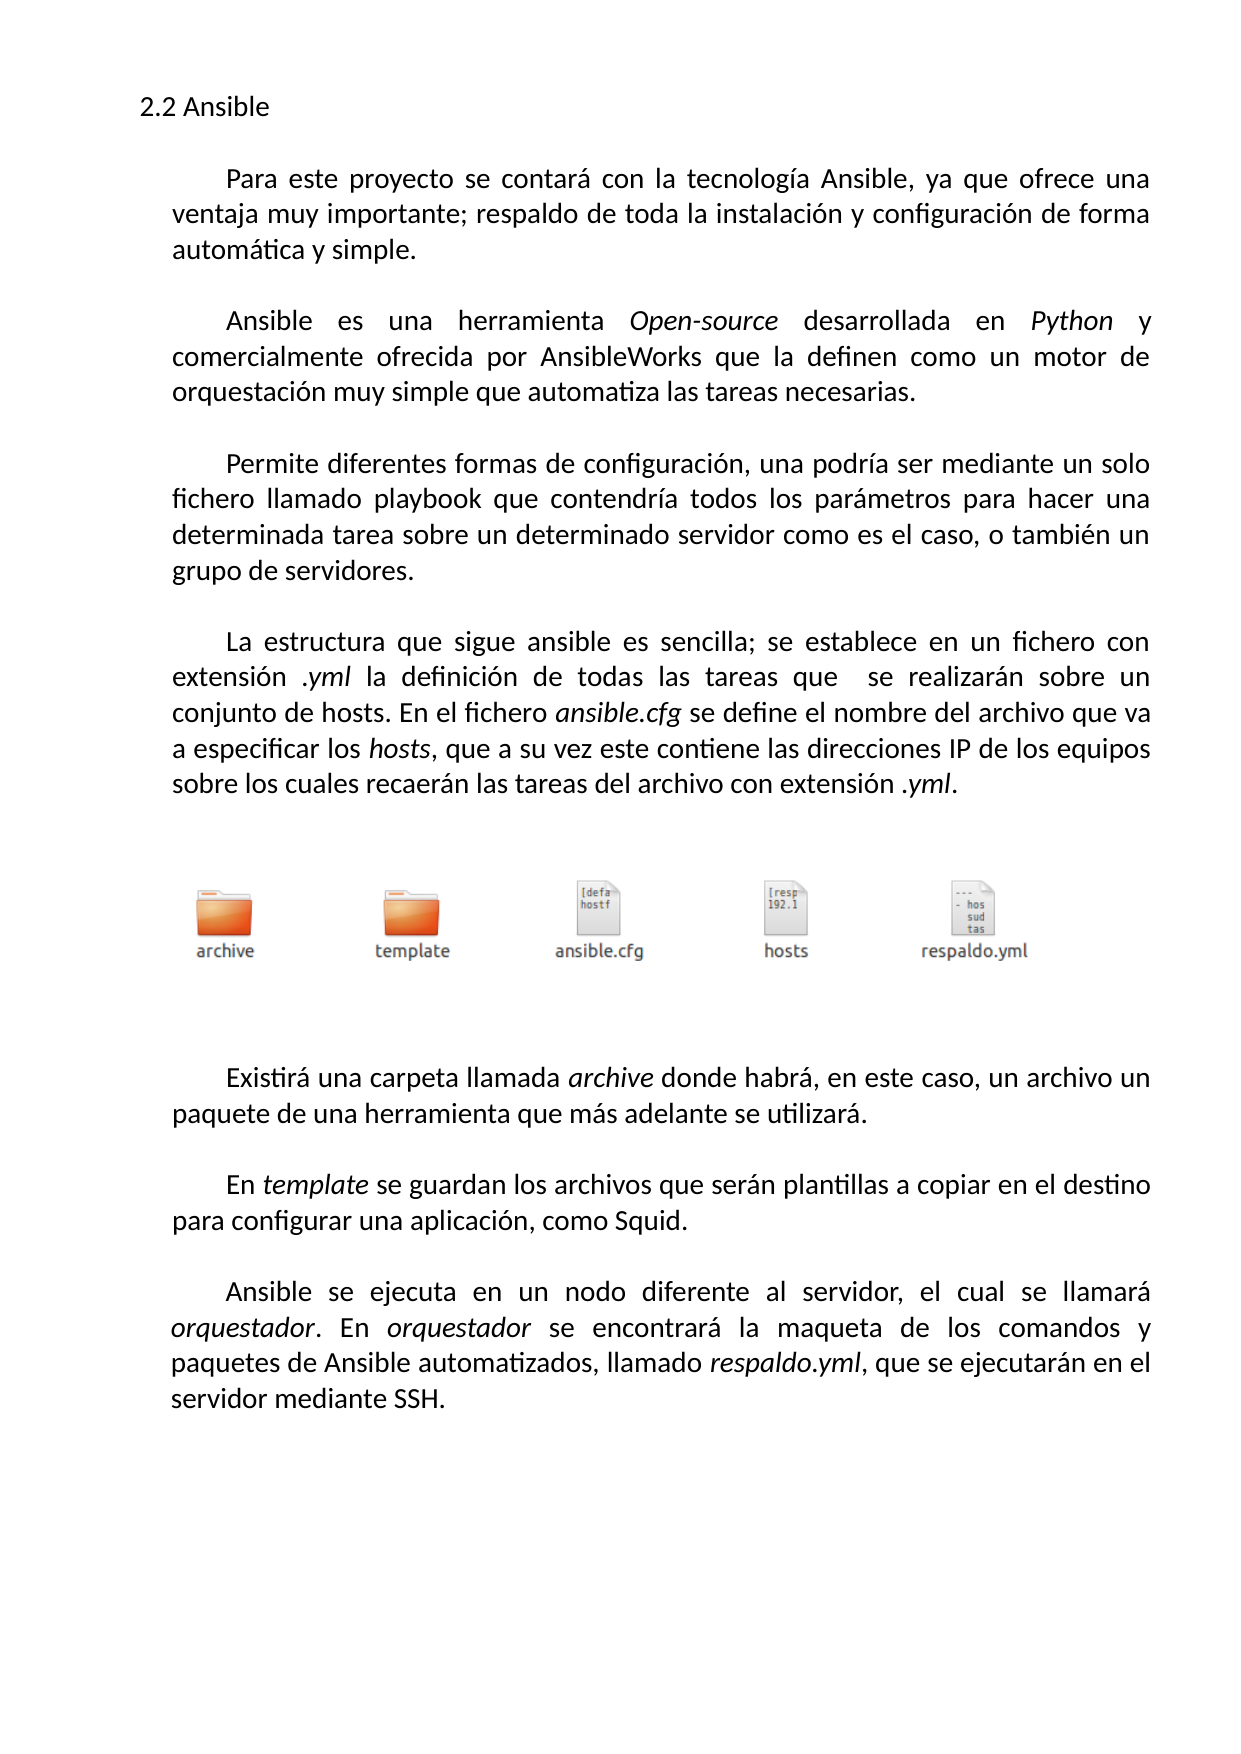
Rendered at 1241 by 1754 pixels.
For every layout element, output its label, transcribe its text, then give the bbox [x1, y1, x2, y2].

text Para este proyecto se contará con la tecnología Ansible, ya que ofrece una ventaja muy importante; respaldo de toda la instalación y configuración de forma automática y simple. [172, 160, 1152, 267]
text En template se guardan los archivos que serán plantillas a copiar en el destino para configurar una aplicación, como Squid. [172, 1166, 1152, 1237]
text Ansible es una herramienta Open-source desarrollada en Python y comercialmente ofrecida por AnsibleWorks que la definen como un motor de orquestación muy simple que automatiza las tareas necesarias. [172, 302, 1152, 409]
picture [130, 872, 1110, 989]
text Existirá una carpeta llamada archive donde habrá, en este caso, un archivo un paquete de una herramienta que más adelante se utilizará. [172, 1059, 1152, 1131]
text 2.2 Ansible [139, 88, 1152, 124]
text La estructura que sigue ansible es sencilla; se establece en un fichero con extensión .yml la definición de todas las tareas que se realizarán sobre un conjunto de hosts. En el fichero ansible.cfg se define el nombre del archivo que va a especificar los hosts, que a su vez este contiene las direcciones IP de los equipos sobre los cuales recaerán las tareas del archivo con extensión .yml. [172, 623, 1152, 801]
text Permite diferentes formas de configuración, una podría ser mediante un solo fichero llamado playbook que contendría todos los parámetros para hacer una determinada tarea sobre un determinado servidor como es el caso, o también un grupo de servidores. [172, 445, 1152, 587]
text Ansible se ejecuta en un nodo diferente al servidor, el cual se llamará orquestador. En orquestador se encontrará la maqueta de los comandos y paquetes de Ansible automatizados, llamado respaldo.yml, que se ejecutarán en el servidor mediante SSH. [171, 1273, 1152, 1416]
